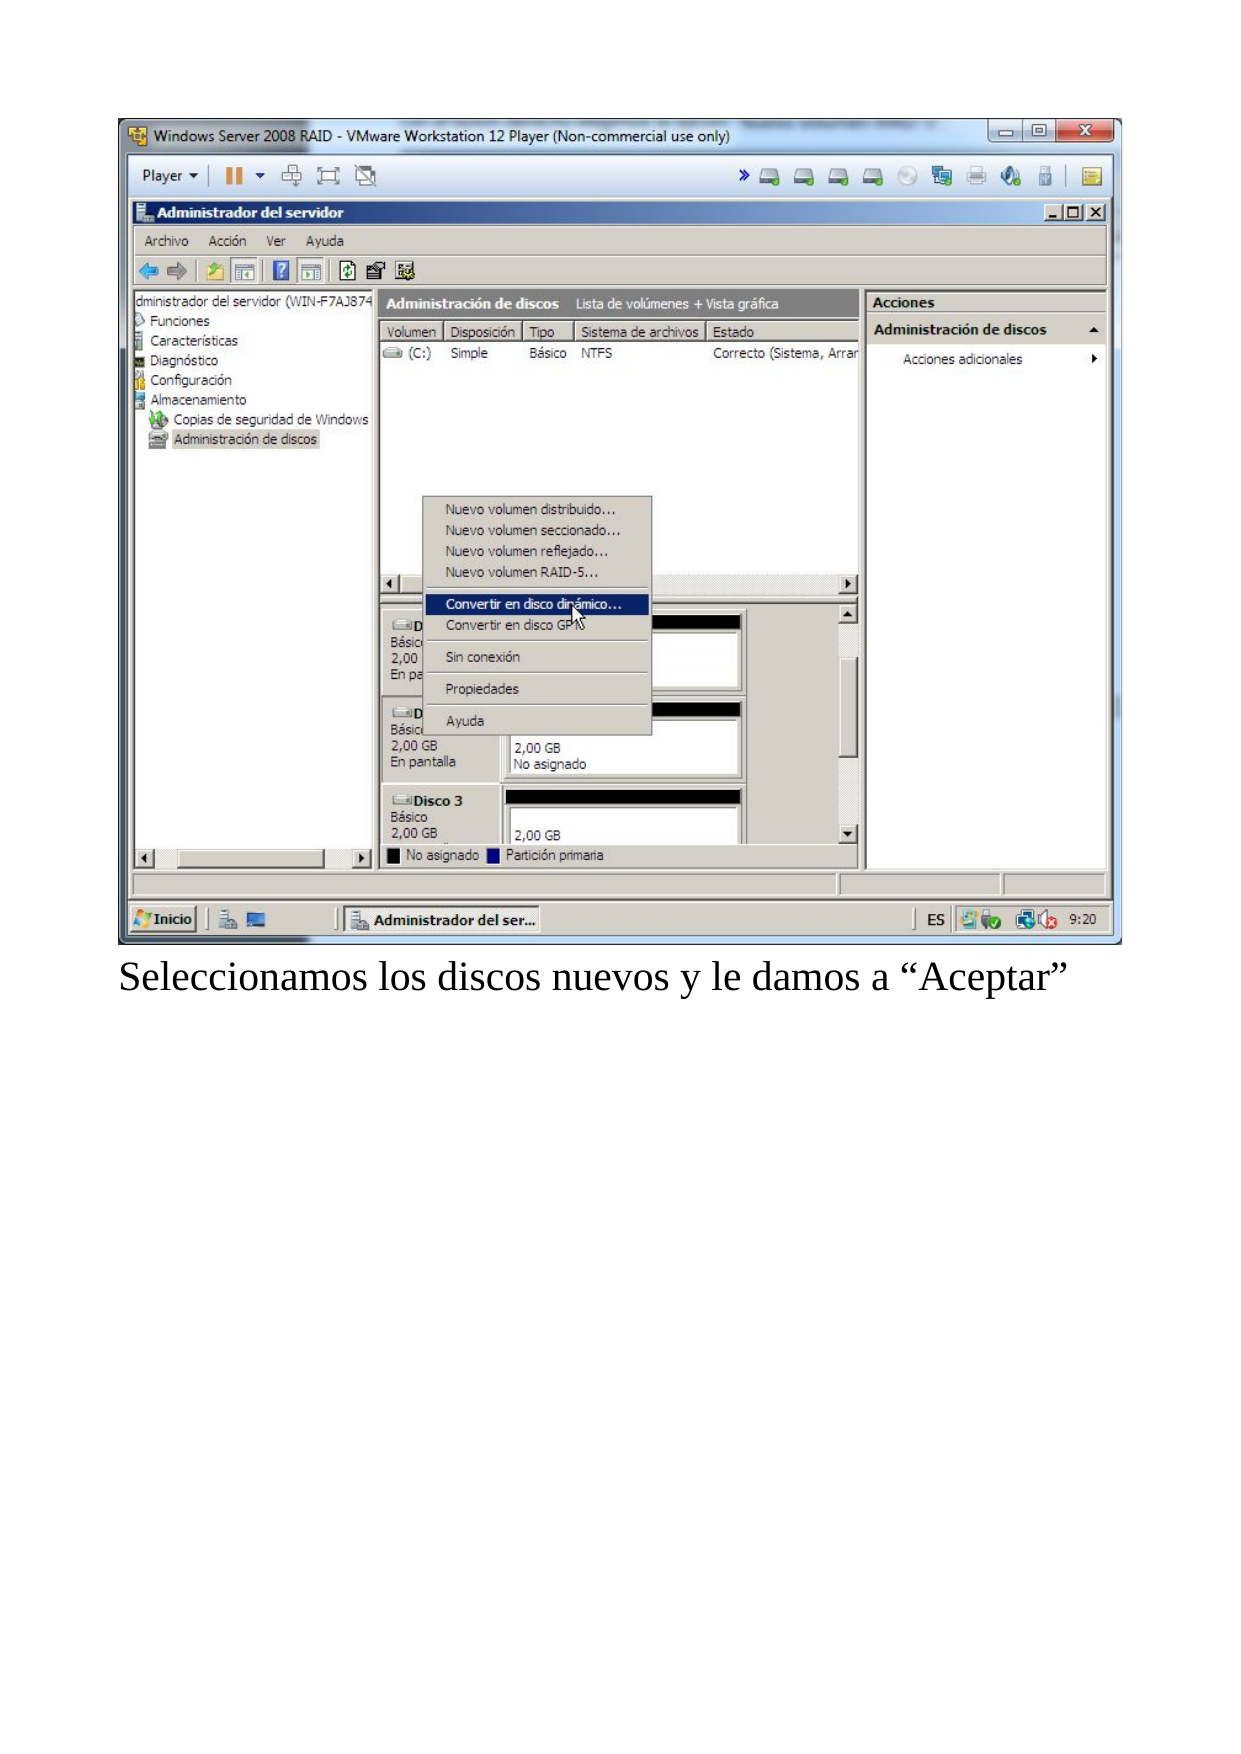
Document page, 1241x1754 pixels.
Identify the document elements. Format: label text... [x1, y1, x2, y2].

picture [118, 118, 1123, 945]
text Seleccionamos los discos nuevos y le damos a “Aceptar” [118, 951, 1122, 999]
